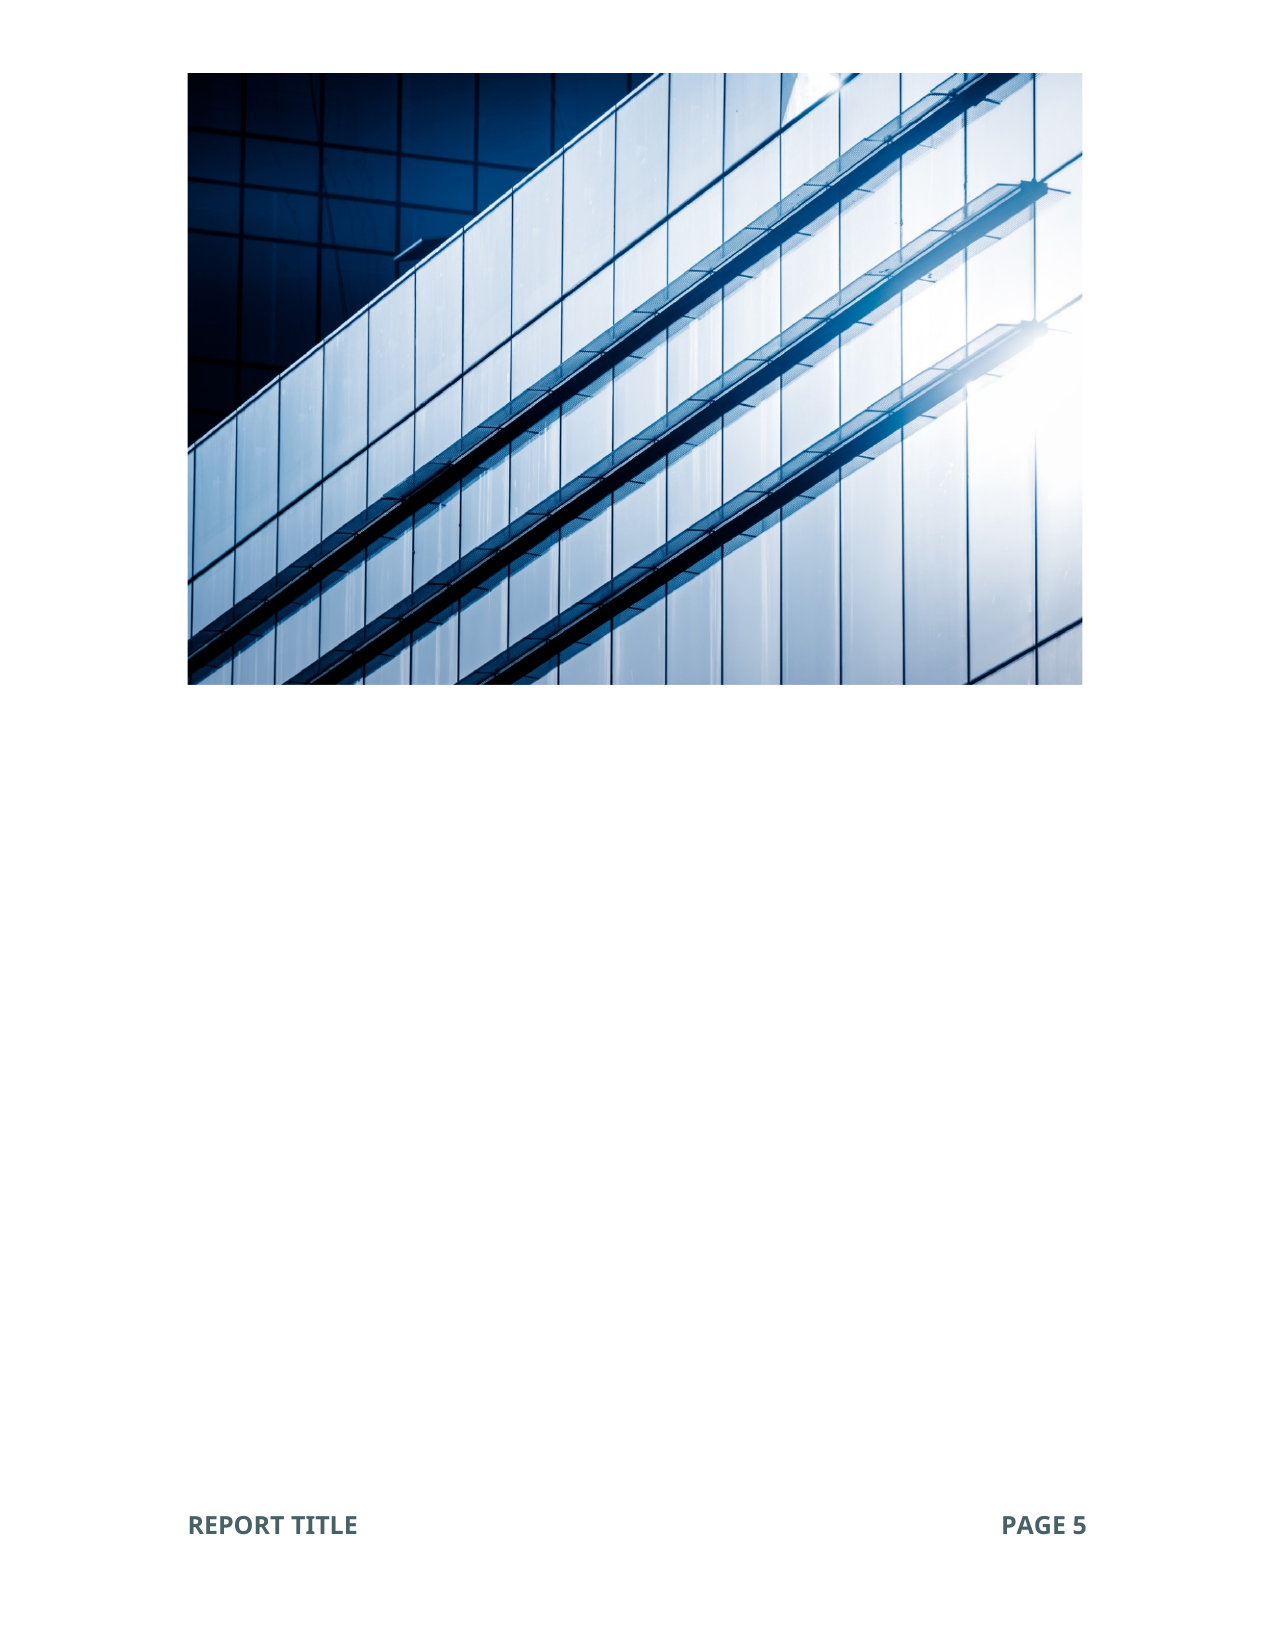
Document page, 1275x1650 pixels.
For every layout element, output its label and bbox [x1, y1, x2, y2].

table_cell [1083, 74, 1087, 684]
table_cell [1087, 74, 1199, 684]
table_cell [75, 74, 187, 684]
